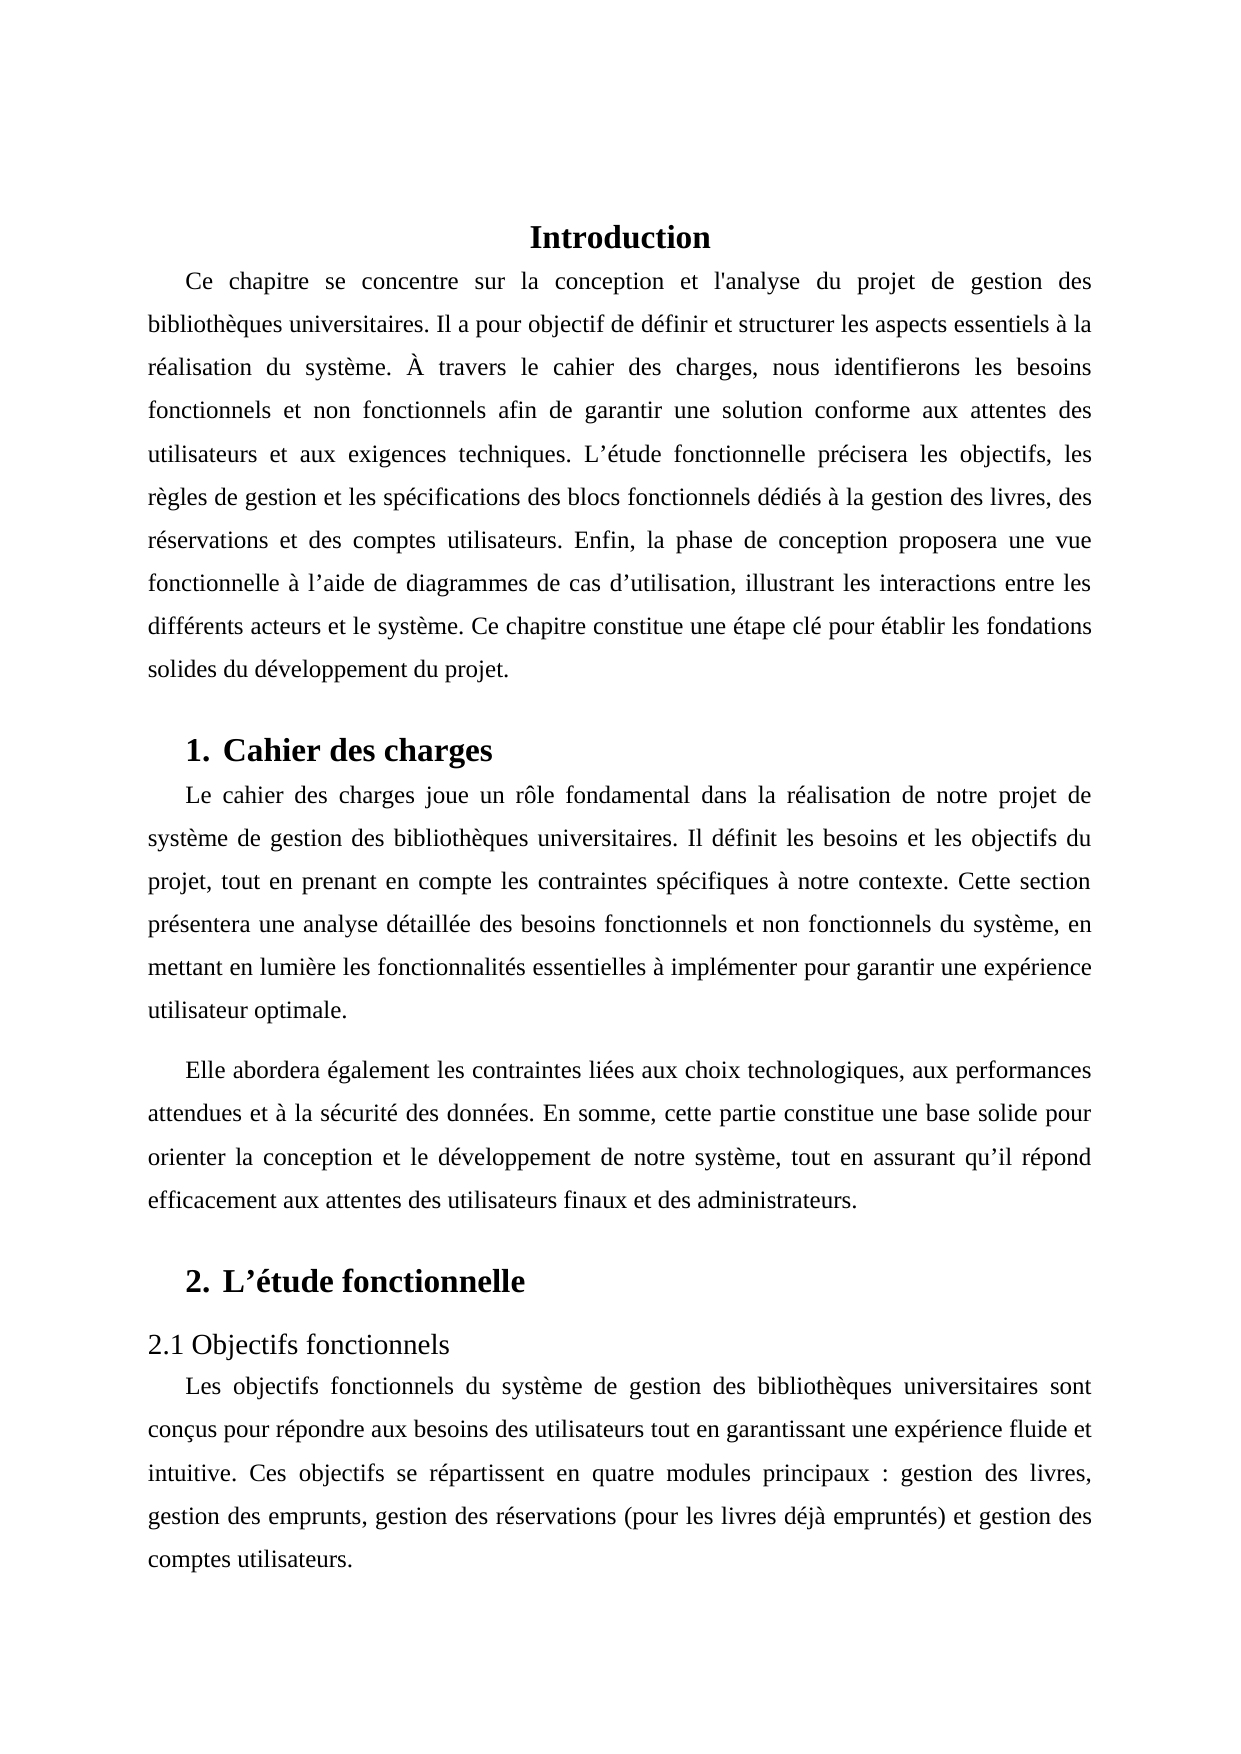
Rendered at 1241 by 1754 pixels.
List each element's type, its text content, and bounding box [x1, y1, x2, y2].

text Ce chapitre se concentre sur la conception et l'analyse du projet de gestion des bibliothèques universitaires. Il a pour objectif de définir et structurer les aspects essentiels à la réalisation du système. À travers le cahier des charges, nous identifierons les besoins fonctionnels et non fonctionnels afin de garantir une solution conforme aux attentes des utilisateurs et aux exigences techniques. L’étude fonctionnelle précisera les objectifs, les règles de gestion et les spécifications des blocs fonctionnels dédiés à la gestion des livres, des réservations et des comptes utilisateurs. Enfin, la phase de conception proposera une vue fonctionnelle à l’aide de diagrammes de cas d’utilisation, illustrant les interactions entre les différents acteurs et le système. Ce chapitre constitue une étape clé pour établir les fondations solides du développement du projet. [148, 266, 1093, 683]
text Elle abordera également les contraintes liées aux choix technologiques, aux performances attendues et à la sécurité des données. En somme, cette partie constitue une base solide pour orienter la conception et le développement de notre système, tout en assurant qu’il répond efficacement aux attentes des utilisateurs finaux et des administrateurs. [148, 1055, 1093, 1213]
text Le cahier des charges joue un rôle fondamental dans la réalisation de notre projet de système de gestion des bibliothèques universitaires. Il définit les besoins et les objectifs du projet, tout en prenant en compte les contraintes spécifiques à notre contexte. Cette section présentera une analyse détaillée des besoins fonctionnels et non fonctionnels du système, en mettant en lumière les fonctionnalités essentielles à implémenter pour garantir une expérience utilisateur optimale. [148, 780, 1093, 1024]
subtitle 2.1 Objectifs fonctionnels [148, 1327, 1093, 1361]
subtitle L’étude fonctionnelle [185, 1261, 1093, 1299]
text Les objectifs fonctionnels du système de gestion des bibliothèques universitaires sont conçus pour répondre aux besoins des utilisateurs tout en garantissant une expérience fluide et intuitive. Ces objectifs se répartissent en quatre modules principaux : gestion des livres, gestion des emprunts, gestion des réservations (pour les livres déjà empruntés) et gestion des comptes utilisateurs. [148, 1371, 1093, 1573]
subtitle Cahier des charges [185, 731, 1093, 769]
subtitle Introduction [148, 217, 1093, 255]
